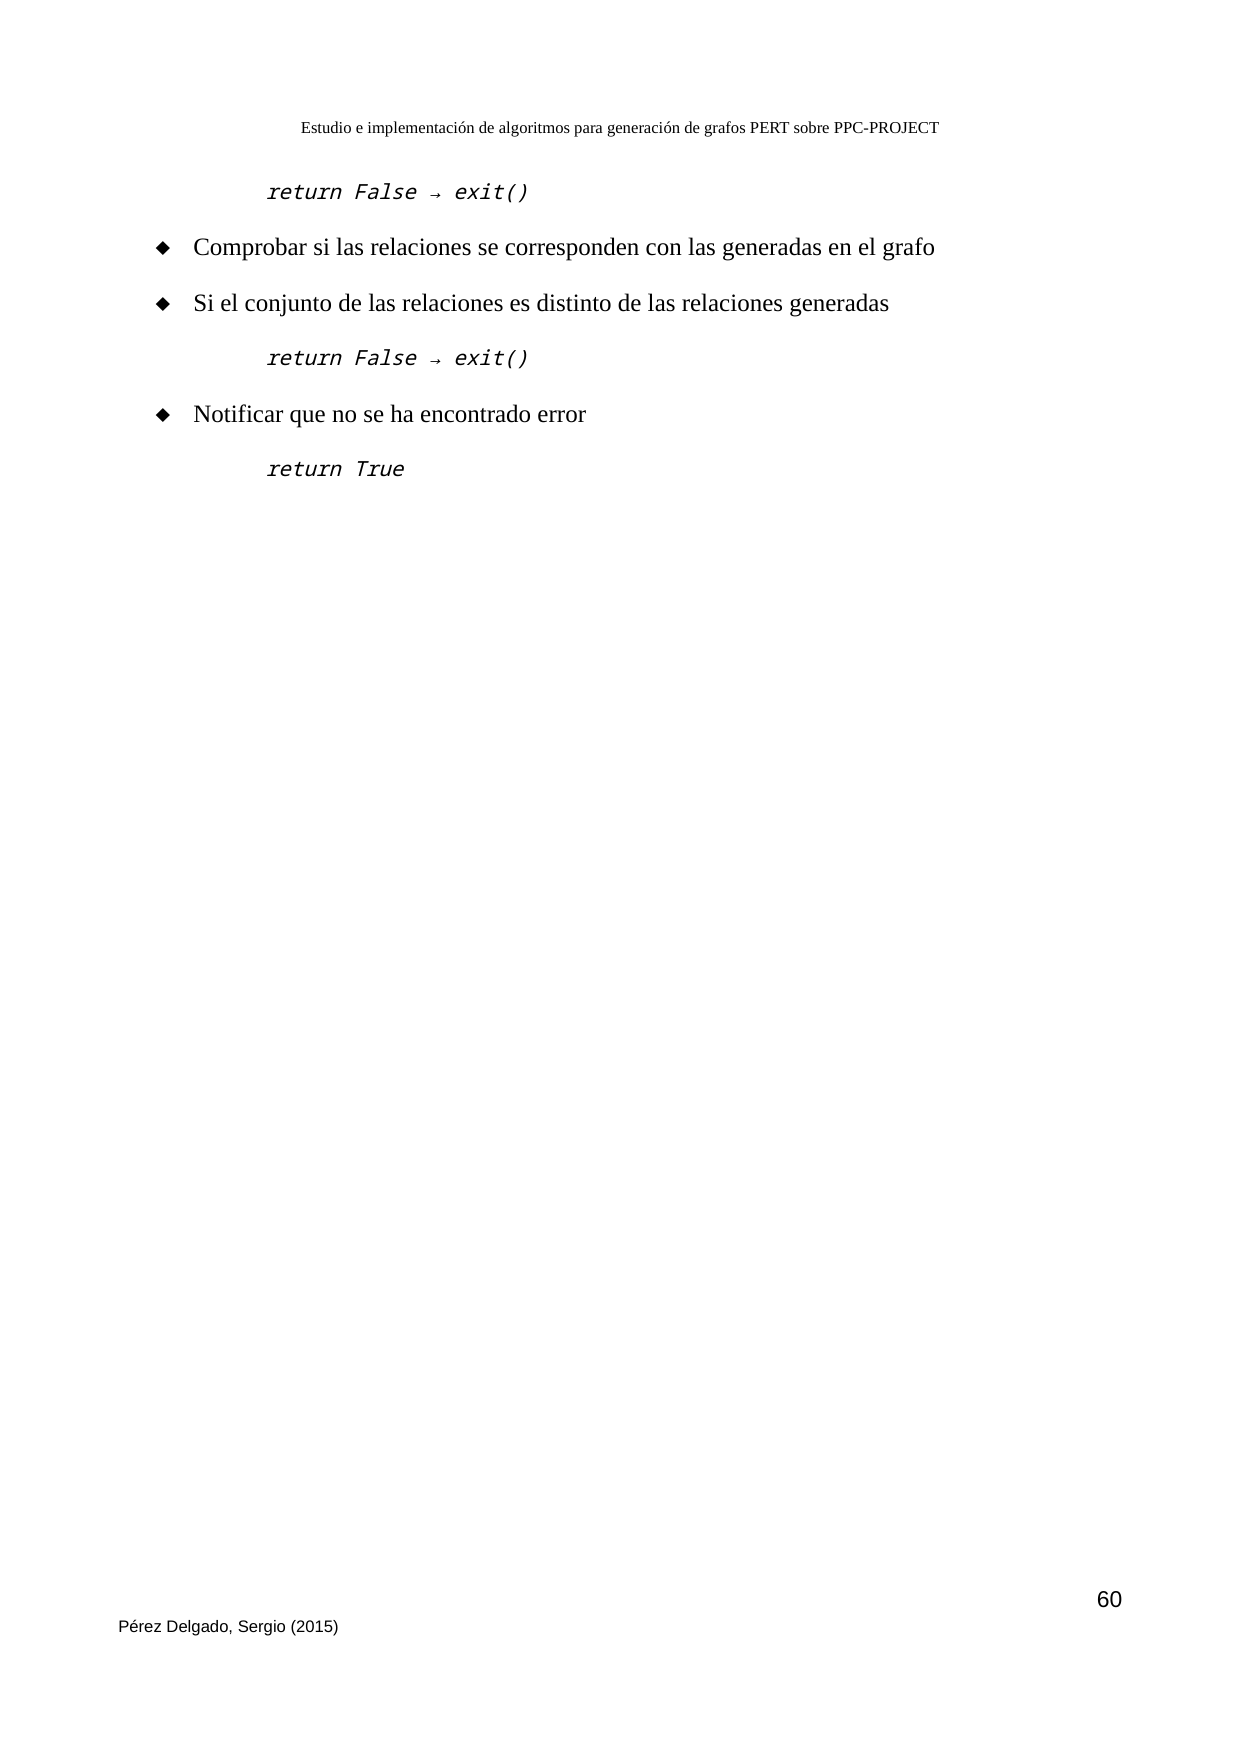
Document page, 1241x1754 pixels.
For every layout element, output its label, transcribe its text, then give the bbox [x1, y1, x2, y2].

text return True [266, 454, 1122, 483]
text return False → exit() [193, 177, 1122, 206]
list Notificar que no se ha encontrado error [156, 399, 1122, 427]
list Si el conjunto de las relaciones es distinto de las relaciones generadas [156, 288, 1122, 317]
list Comprobar si las relaciones se corresponden con las generadas en el grafo [156, 232, 1122, 261]
text return False → exit() [193, 343, 1122, 372]
